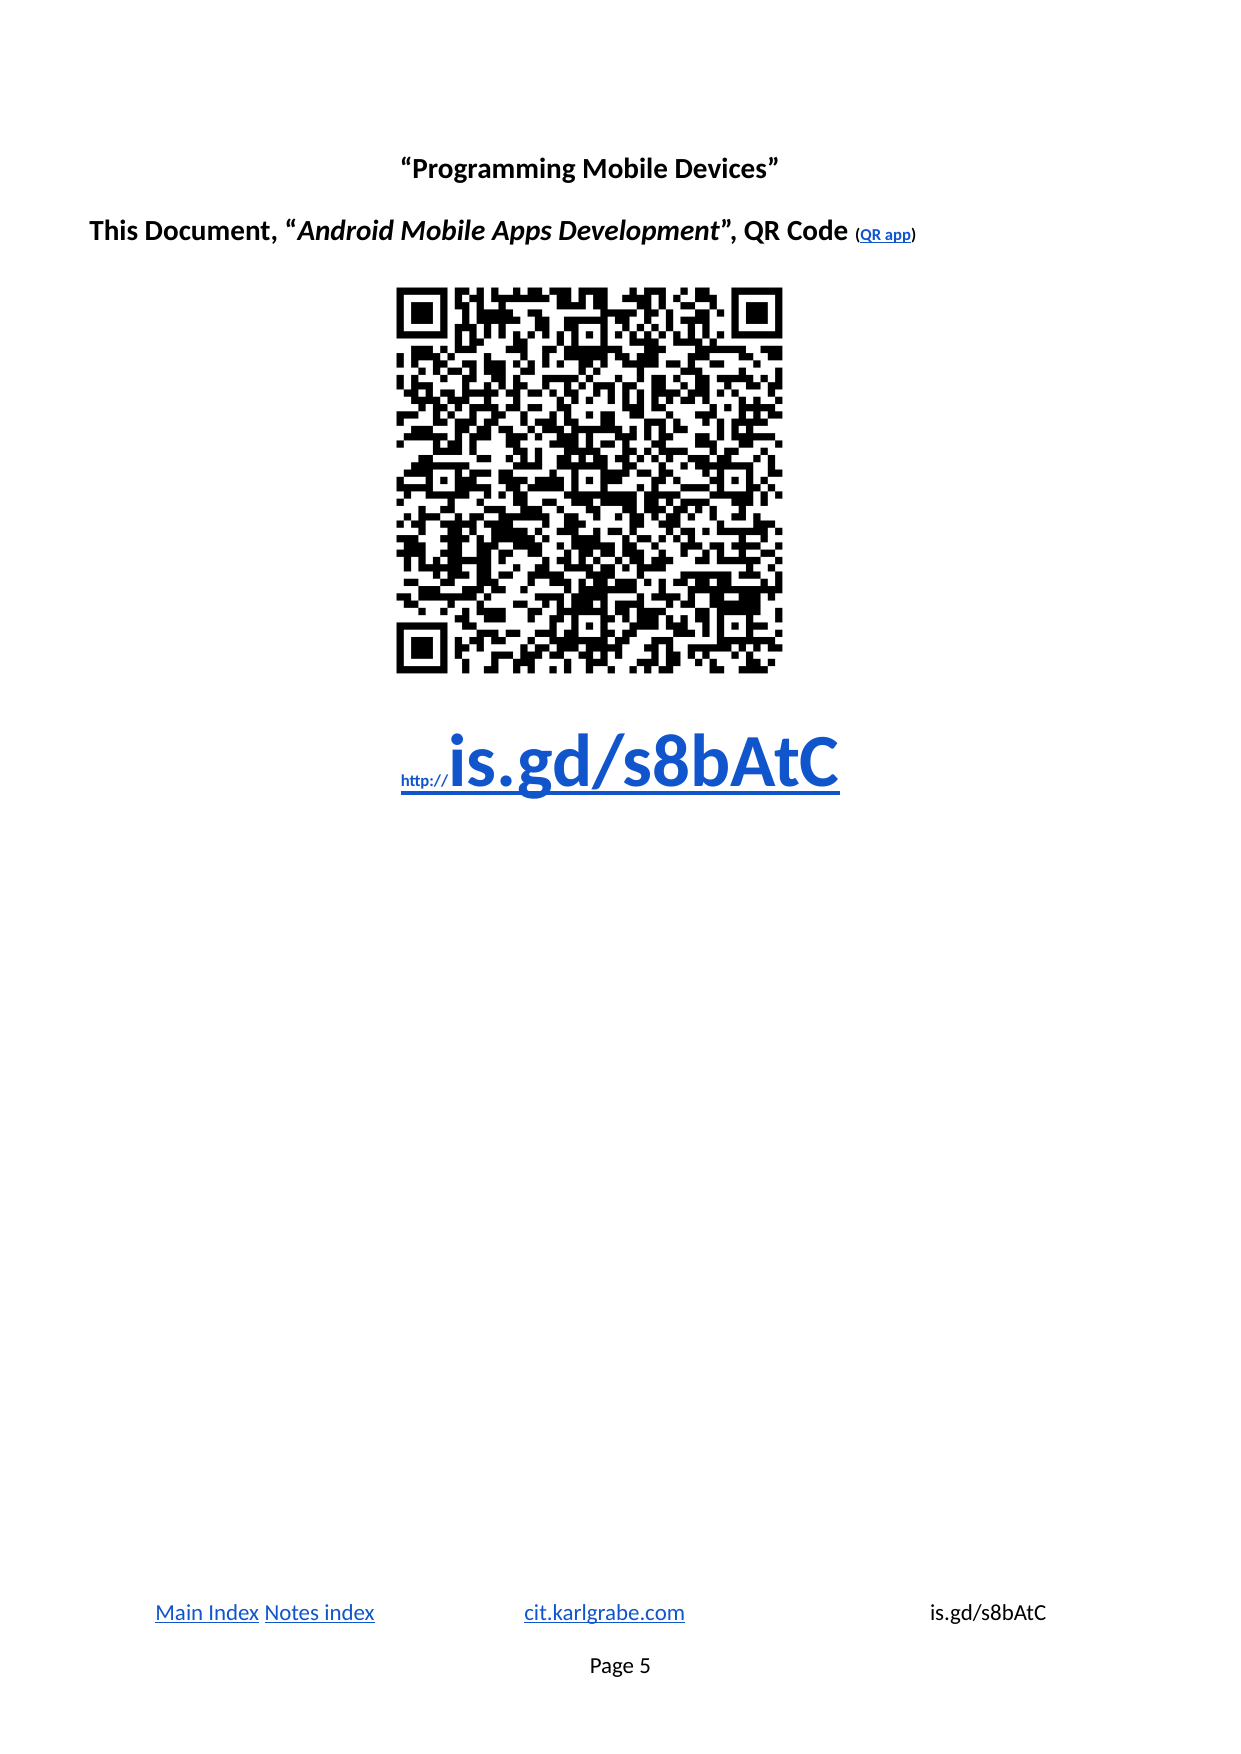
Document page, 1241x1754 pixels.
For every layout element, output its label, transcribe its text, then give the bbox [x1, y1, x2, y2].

text This Document, “Android Mobile Apps Development”, QR Code (QR app) [89, 212, 1090, 247]
picture [382, 273, 798, 689]
text “Programming Mobile Devices” [89, 150, 1090, 186]
text http://is.gd/s8bAtC [150, 713, 1090, 805]
